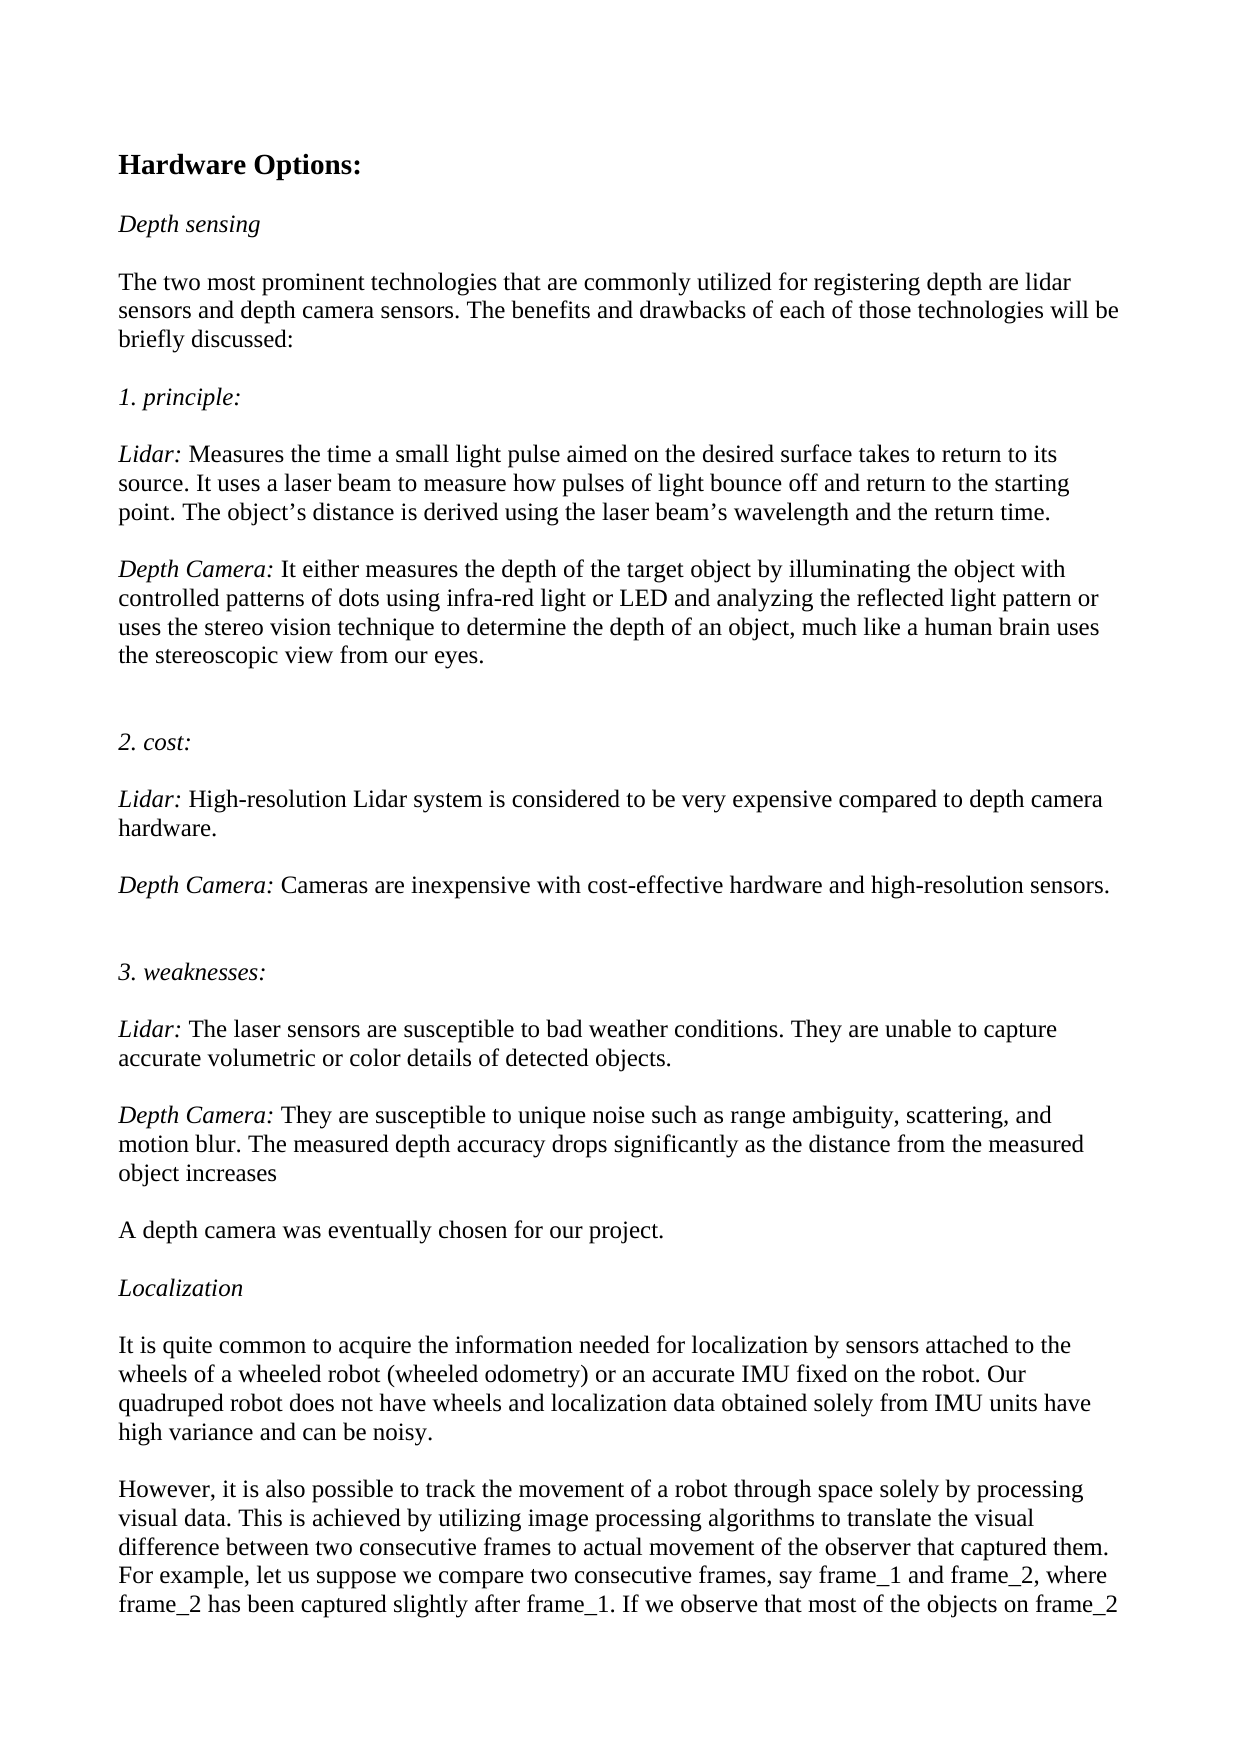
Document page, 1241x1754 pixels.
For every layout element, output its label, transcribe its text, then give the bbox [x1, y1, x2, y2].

text The two most prominent technologies that are commonly utilized for registering depth are lidar sensors and depth camera sensors. The benefits and drawbacks of each of those technologies will be briefly discussed: [118, 267, 1122, 353]
text Depth Camera: It either measures the depth of the target object by illuminating the object with controlled patterns of dots using infra-red light or LED and analyzing the reflected light pattern or uses the stereo vision technique to determine the depth of an object, much like a human brain uses the stereoscopic view from our eyes. [118, 554, 1122, 669]
text Localization [118, 1273, 1122, 1302]
text 3. weaknesses: [118, 957, 1122, 985]
text Lidar: The laser sensors are susceptible to bad weather conditions. They are unable to capture accurate volumetric or color details of detected objects. [118, 1014, 1122, 1072]
text 1. principle: [118, 382, 1122, 410]
text However, it is also possible to track the movement of a robot through space solely by processing visual data. This is achieved by utilizing image processing algorithms to translate the visual difference between two consecutive frames to actual movement of the observer that captured them. For example, let us suppose we compare two consecutive frames, say frame_1 and frame_2, where frame_2 has been captured slightly after frame_1. If we observe that most of the objects on frame_2 [118, 1474, 1122, 1618]
text It is quite common to acquire the information needed for localization by sensors attached to the wheels of a wheeled robot (wheeled odometry) or an accurate IMU fixed on the robot. Our quadruped robot does not have wheels and localization data obtained solely from IMU units have high variance and can be noisy. [118, 1330, 1122, 1445]
text A depth camera was eventually chosen for our project. [118, 1215, 1122, 1244]
text 2. cost: [118, 727, 1122, 755]
text Depth sensing [118, 209, 1122, 238]
text Lidar: High-resolution Lidar system is considered to be very expensive compared to depth camera hardware. [118, 784, 1122, 842]
text Hardware Options: [118, 147, 1122, 180]
text Depth Camera: They are susceptible to unique noise such as range ambiguity, scattering, and motion blur. The measured depth accuracy drops significantly as the distance from the measured object increases [118, 1100, 1122, 1187]
text Lidar: Measures the time a small light pulse aimed on the desired surface takes to return to its source. It uses a laser beam to measure how pulses of light bounce off and return to the starting point. The object’s distance is derived using the laser beam’s wavelength and the return time. [118, 439, 1122, 525]
text Depth Camera: Cameras are inexpensive with cost-effective hardware and high-resolution sensors. [118, 870, 1122, 899]
